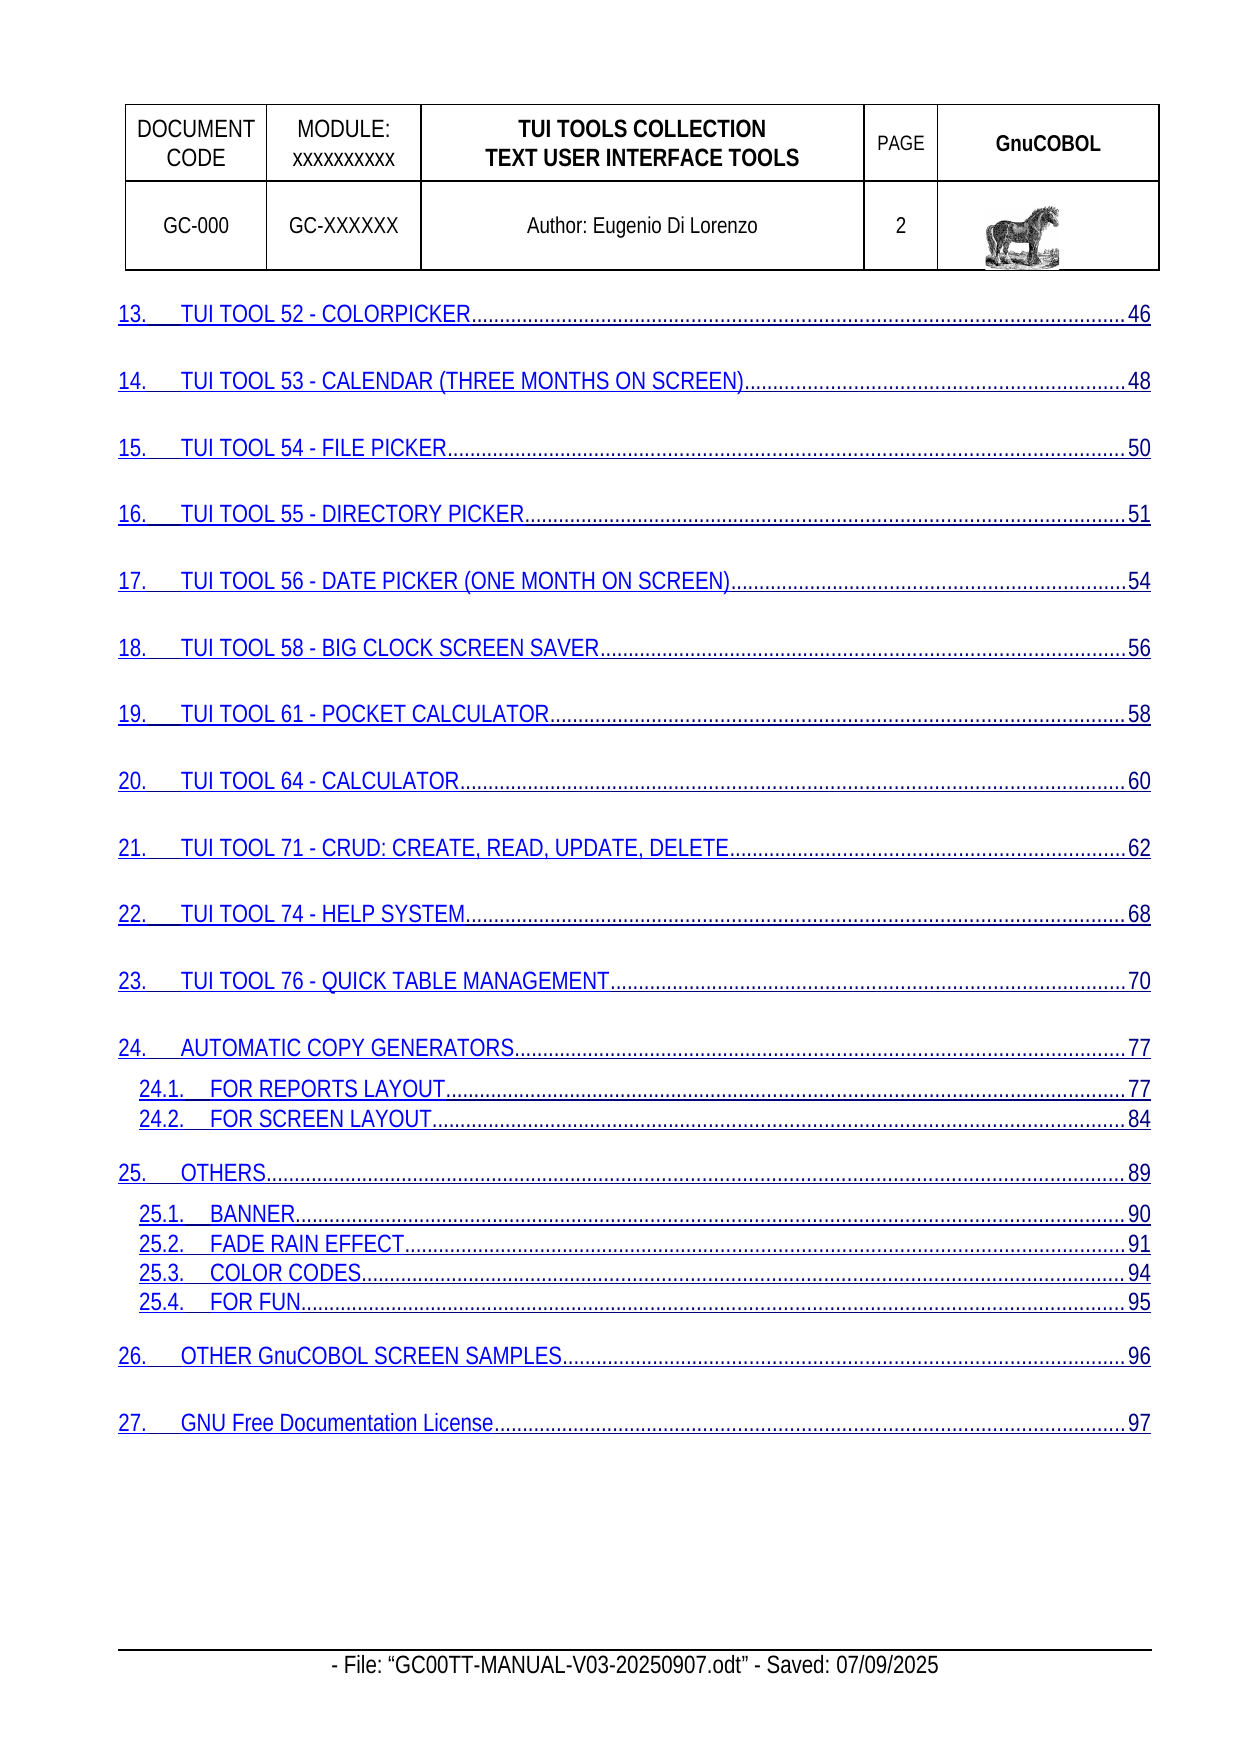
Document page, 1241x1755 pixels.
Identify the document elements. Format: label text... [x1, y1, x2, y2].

text 25.2. FADE RAIN EFFECT 91 [139, 1228, 1152, 1258]
text 13. TUI TOOL 52 - COLORPICKER 46 [118, 299, 1152, 328]
text 26. OTHER GnuCOBOL SCREEN SAMPLES 96 [118, 1341, 1152, 1370]
text 20. TUI TOOL 64 - CALCULATOR 60 [118, 766, 1152, 795]
text 27. GNU Free Documentation License 97 [118, 1408, 1152, 1437]
text 15. TUI TOOL 54 - FILE PICKER 50 [118, 433, 1152, 462]
text 19. TUI TOOL 61 - POCKET CALCULATOR 58 [118, 699, 1152, 728]
text 18. TUI TOOL 58 - BIG CLOCK SCREEN SAVER 56 [118, 633, 1152, 662]
text 22. TUI TOOL 74 - HELP SYSTEM 68 [118, 899, 1152, 928]
text 16. TUI TOOL 55 - DIRECTORY PICKER 51 [118, 499, 1152, 528]
text 14. TUI TOOL 53 - CALENDAR (THREE MONTHS ON SCREEN) 48 [118, 366, 1152, 395]
text 25. OTHERS 89 [118, 1158, 1152, 1187]
text 24.2. FOR SCREEN LAYOUT 84 [139, 1103, 1152, 1133]
text 24. AUTOMATIC COPY GENERATORS 77 [118, 1033, 1152, 1062]
text 21. TUI TOOL 71 - CRUD: CREATE, READ, UPDATE, DELETE 62 [118, 833, 1152, 862]
text 25.4. FOR FUN 95 [139, 1287, 1152, 1316]
text 23. TUI TOOL 76 - QUICK TABLE MANAGEMENT 70 [118, 966, 1152, 995]
text 17. TUI TOOL 56 - DATE PICKER (ONE MONTH ON SCREEN) 54 [118, 566, 1152, 595]
text 25.3. COLOR CODES 94 [139, 1258, 1152, 1287]
text 25.1. BANNER 90 [139, 1199, 1152, 1228]
text 24.1. FOR REPORTS LAYOUT 77 [139, 1074, 1152, 1103]
